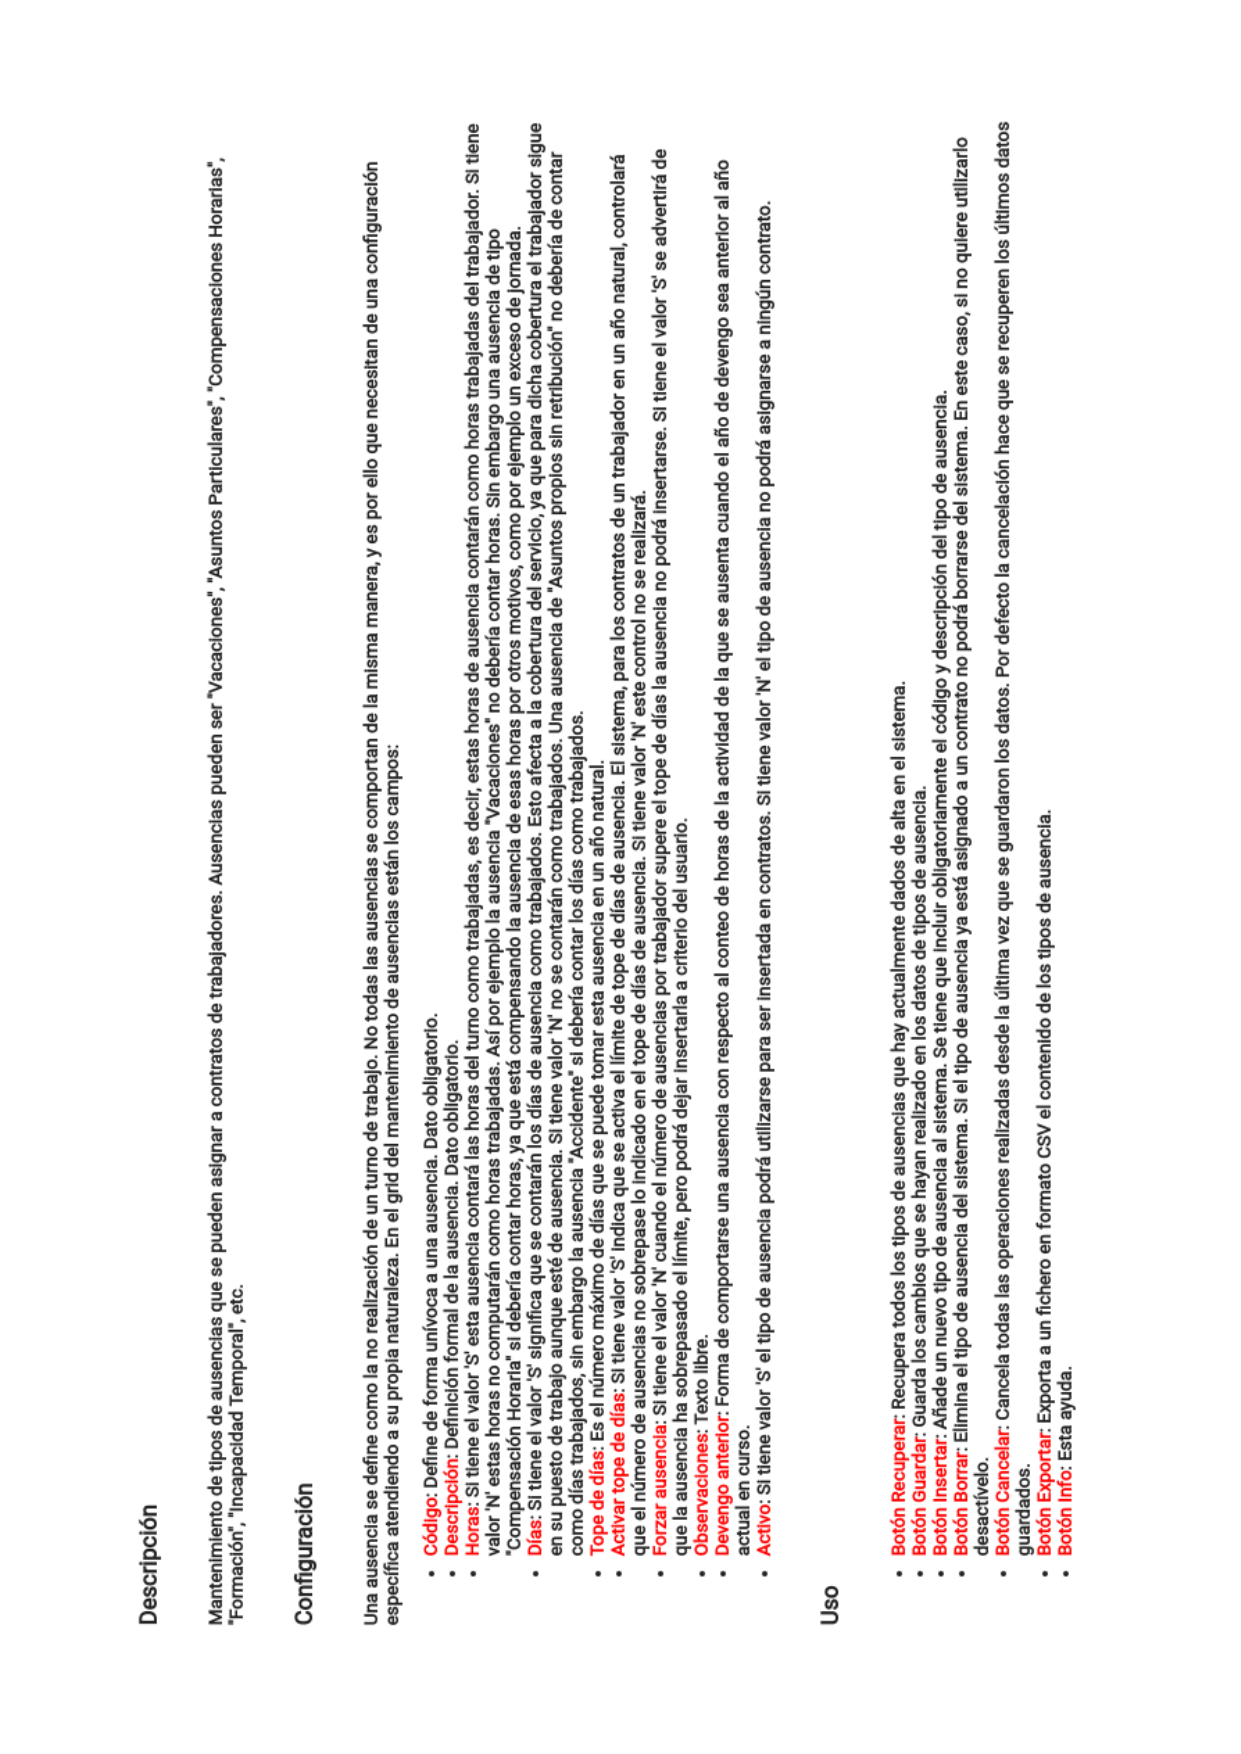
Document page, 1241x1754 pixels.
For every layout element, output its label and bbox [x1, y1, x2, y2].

picture [132, 115, 1079, 1628]
